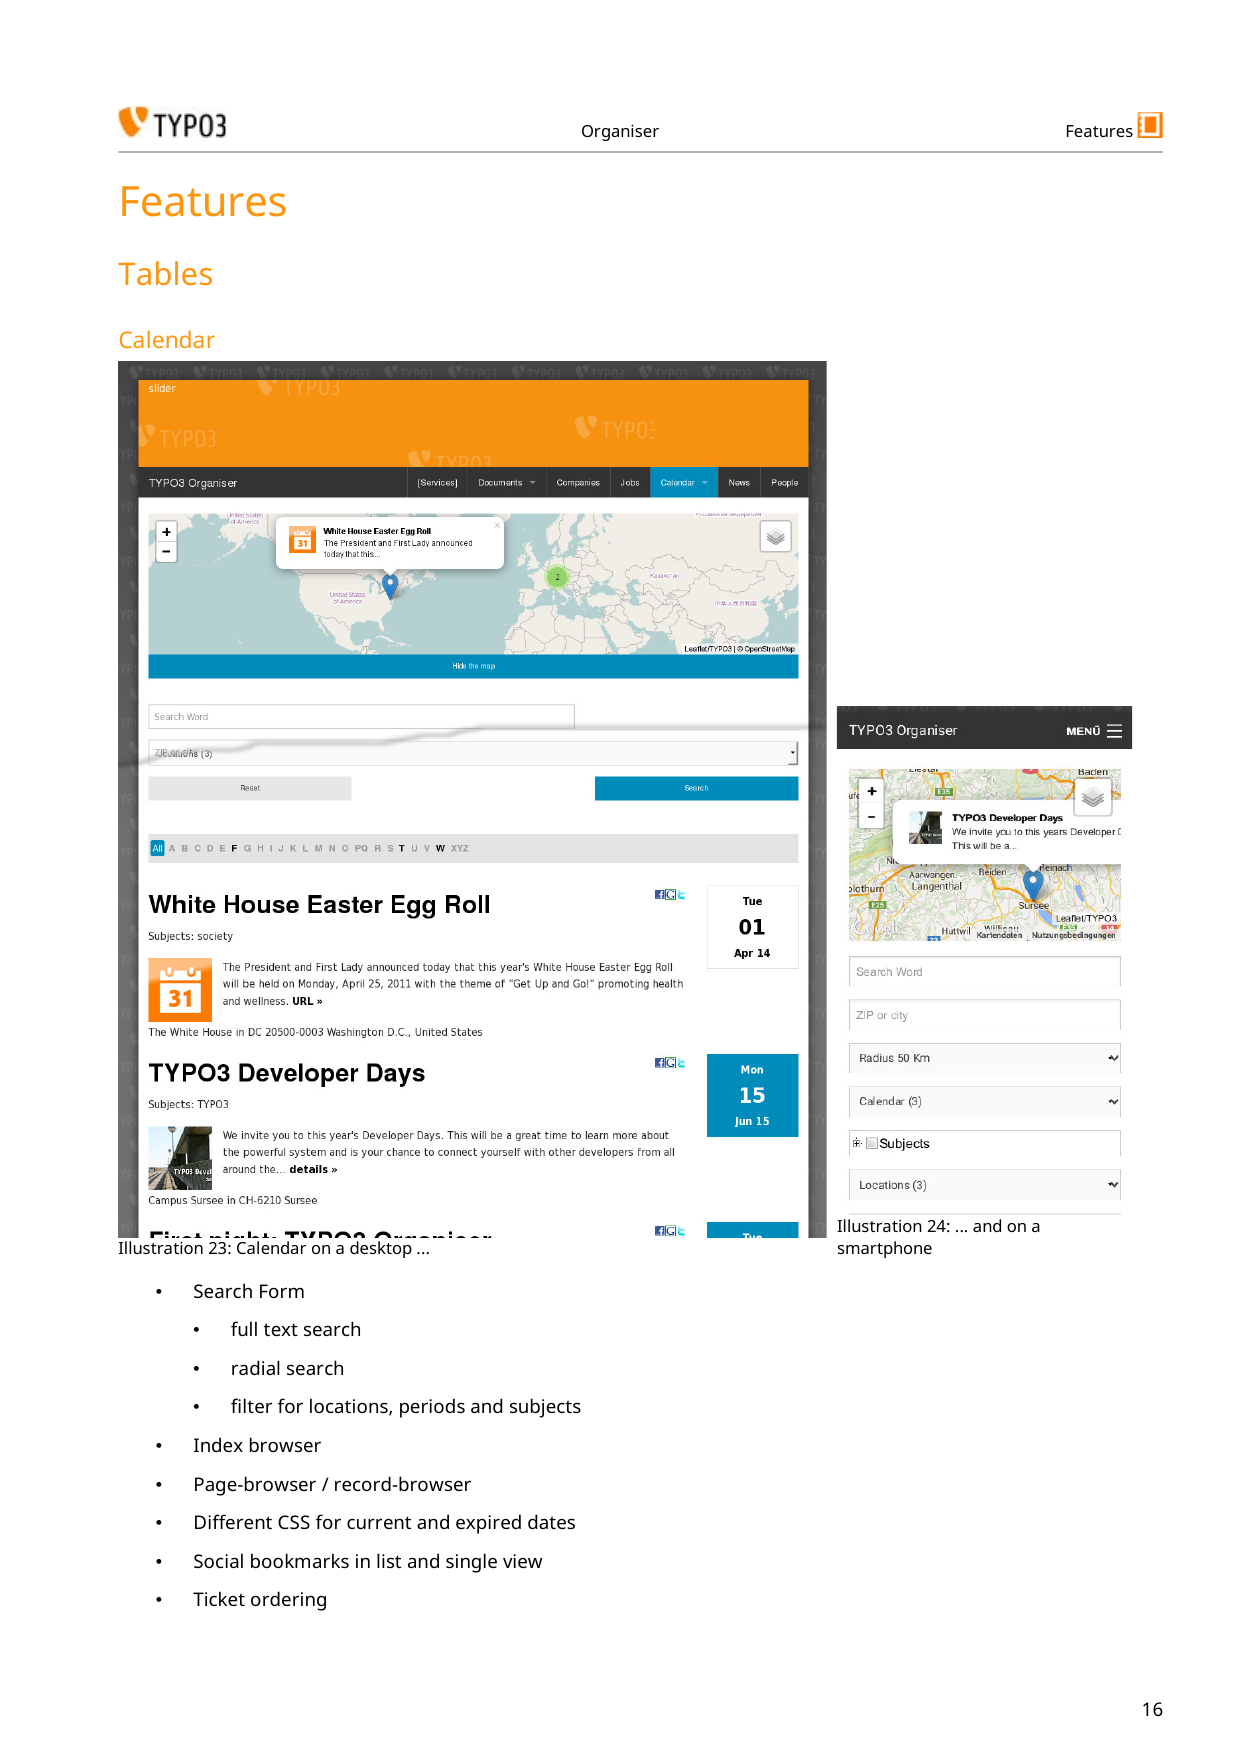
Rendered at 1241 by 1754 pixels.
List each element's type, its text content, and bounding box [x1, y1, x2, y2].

list Social bookmarks in list and single view [156, 1548, 1163, 1574]
list Index browser [156, 1432, 1163, 1458]
text Illustration 23: Calendar on a desktop ... [118, 1238, 827, 1260]
picture [118, 106, 227, 138]
subtitle Calendar [118, 324, 1163, 355]
list Ticket ordering [156, 1586, 1163, 1612]
picture [836, 706, 1133, 1215]
list radial search [193, 1355, 1163, 1381]
subtitle Features [118, 172, 1163, 229]
list Different CSS for current and expired dates [156, 1509, 1163, 1535]
list Page-browser / record-browser [156, 1471, 1163, 1497]
text Illustration 24: ... and on a smartphone [837, 1215, 1132, 1260]
subtitle Tables [118, 252, 1163, 295]
list Search Form [156, 1278, 1163, 1304]
picture [118, 361, 827, 1238]
picture [1137, 112, 1163, 138]
list filter for locations, periods and subjects [193, 1393, 1163, 1419]
list full text search [193, 1316, 1163, 1342]
